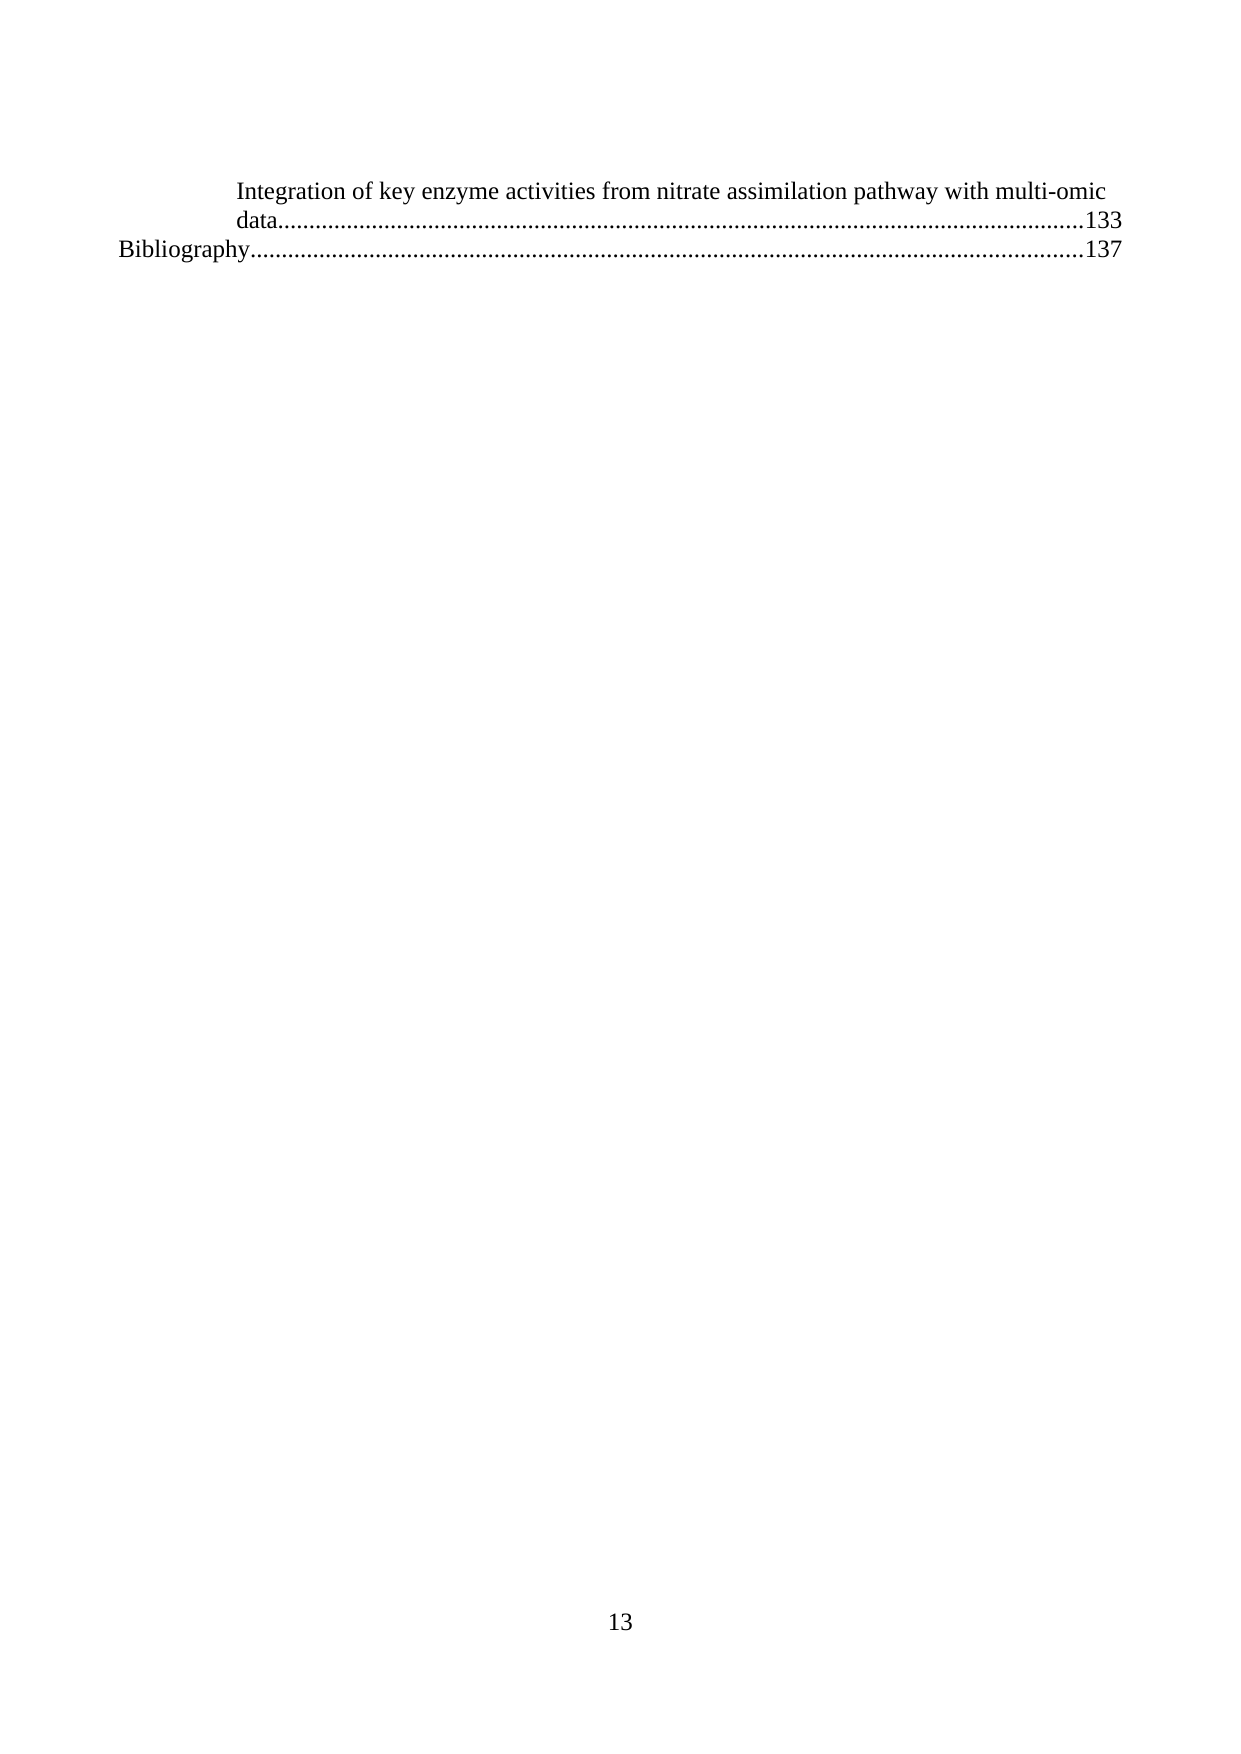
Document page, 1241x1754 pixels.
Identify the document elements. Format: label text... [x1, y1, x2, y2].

text Integration of key enzyme activities from nitrate assimilation pathway with multi-omic data 133 [236, 176, 1122, 234]
text Bibliography 137 [118, 234, 1122, 263]
